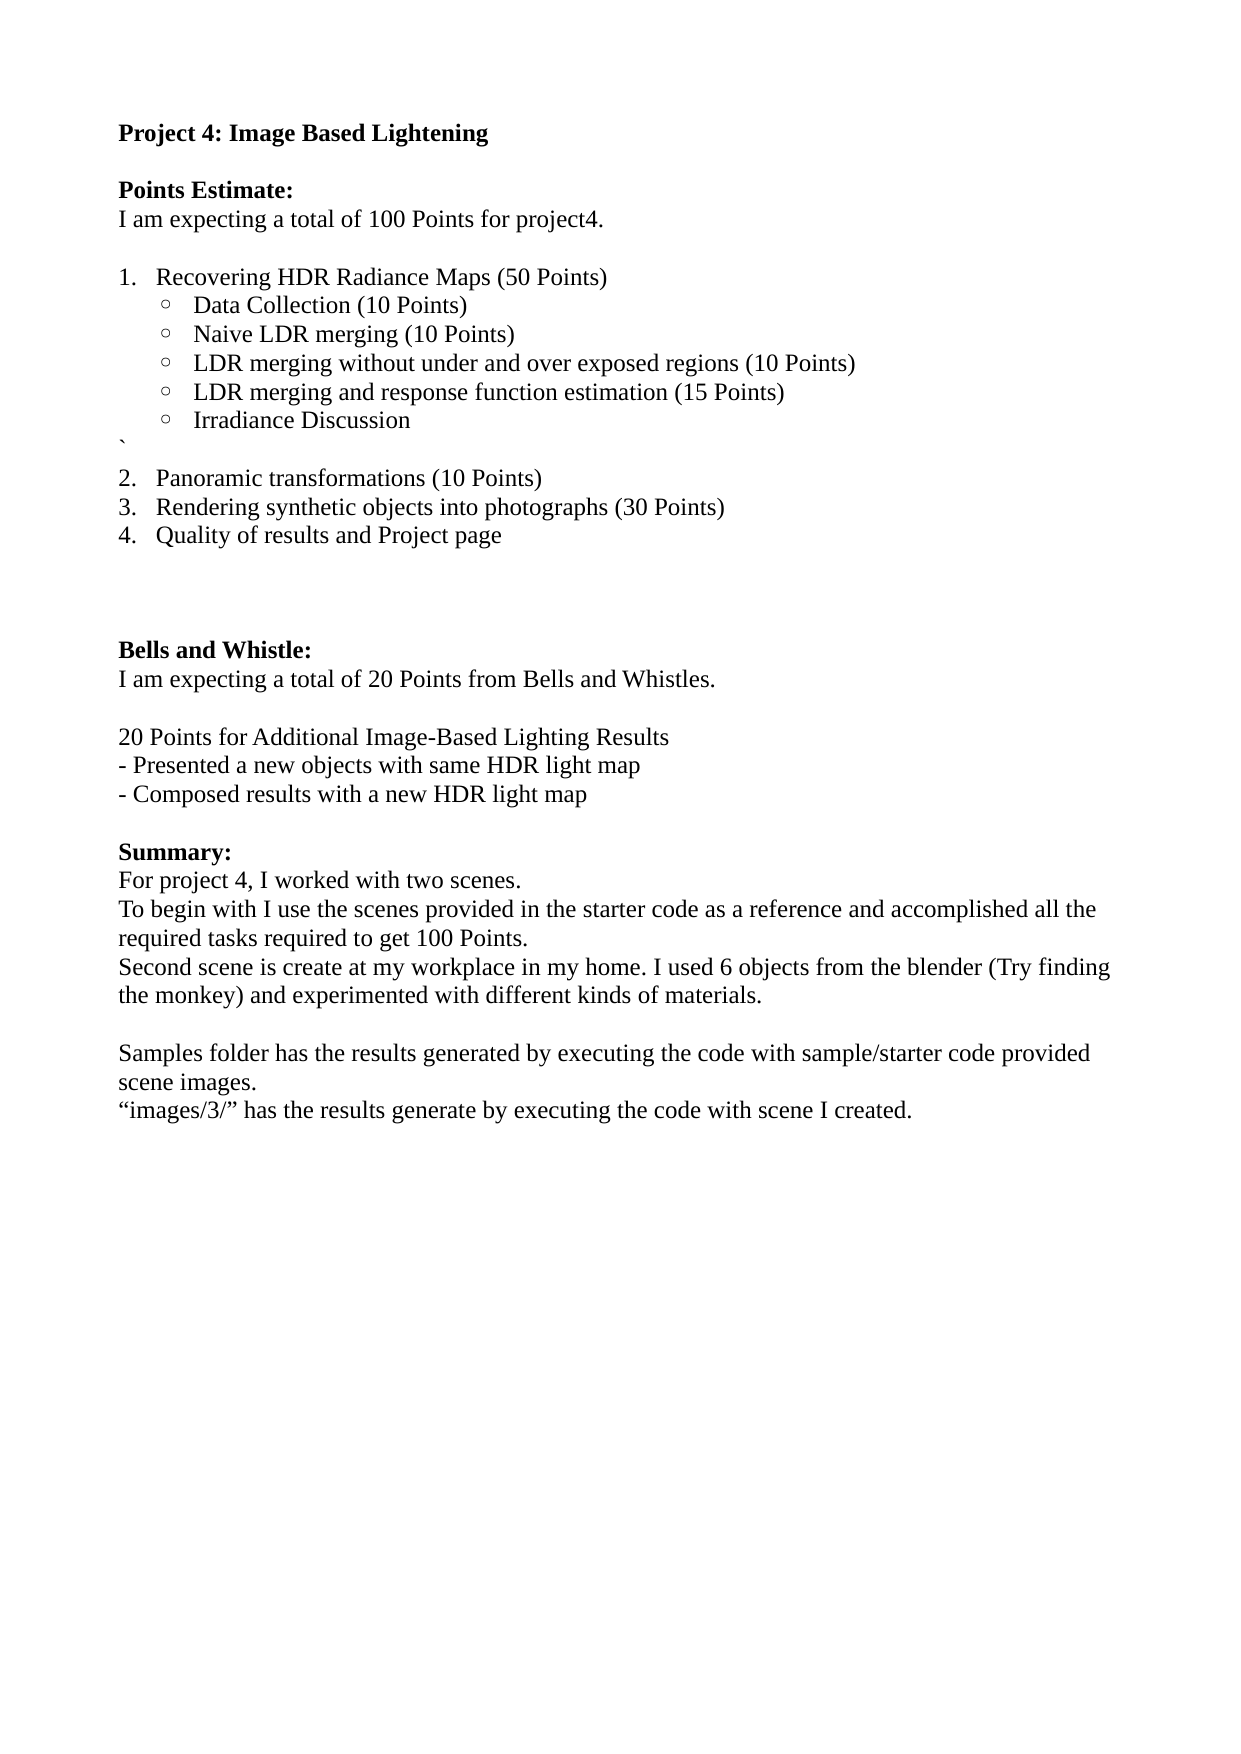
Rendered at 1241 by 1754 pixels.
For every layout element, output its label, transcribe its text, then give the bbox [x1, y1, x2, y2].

list Rendering synthetic objects into photographs (30 Points) [118, 492, 1122, 521]
list LDR merging and response function estimation (15 Points) [156, 377, 1122, 406]
text - Composed results with a new HDR light map [118, 779, 1122, 808]
list Naive LDR merging (10 Points) [156, 319, 1122, 348]
text Second scene is create at my workplace in my home. I used 6 objects from the blender (Try finding the monkey) and experimented with different kinds of materials. [118, 952, 1122, 1009]
text - Presented a new objects with same HDR light map [118, 751, 1122, 779]
text Bells and Whistle: [118, 636, 1122, 664]
text ` [118, 434, 1122, 463]
text I am expecting a total of 100 Points for project4. [118, 204, 1122, 233]
text To begin with I use the scenes provided in the starter code as a reference and accomplished all the required tasks required to get 100 Points. [118, 894, 1122, 952]
text I am expecting a total of 20 Points from Bells and Whistles. [118, 664, 1122, 693]
list Data Collection (10 Points) [156, 291, 1122, 319]
list Quality of results and Project page [118, 521, 1122, 549]
list Panoramic transformations (10 Points) [118, 463, 1122, 492]
text Summary: [118, 837, 1122, 866]
list LDR merging without under and over exposed regions (10 Points) [156, 348, 1122, 377]
text Samples folder has the results generated by executing the code with sample/starter code provided scene images. [118, 1038, 1122, 1096]
text “images/3/” has the results generate by executing the code with scene I created. [118, 1096, 1122, 1124]
text Points Estimate: [118, 176, 1122, 204]
text Project 4: Image Based Lightening [118, 118, 1122, 147]
text 20 Points for Additional Image-Based Lighting Results [118, 722, 1122, 751]
list Irradiance Discussion [156, 406, 1122, 434]
text For project 4, I worked with two scenes. [118, 866, 1122, 894]
list Recovering HDR Radiance Maps (50 Points) [118, 262, 1122, 291]
